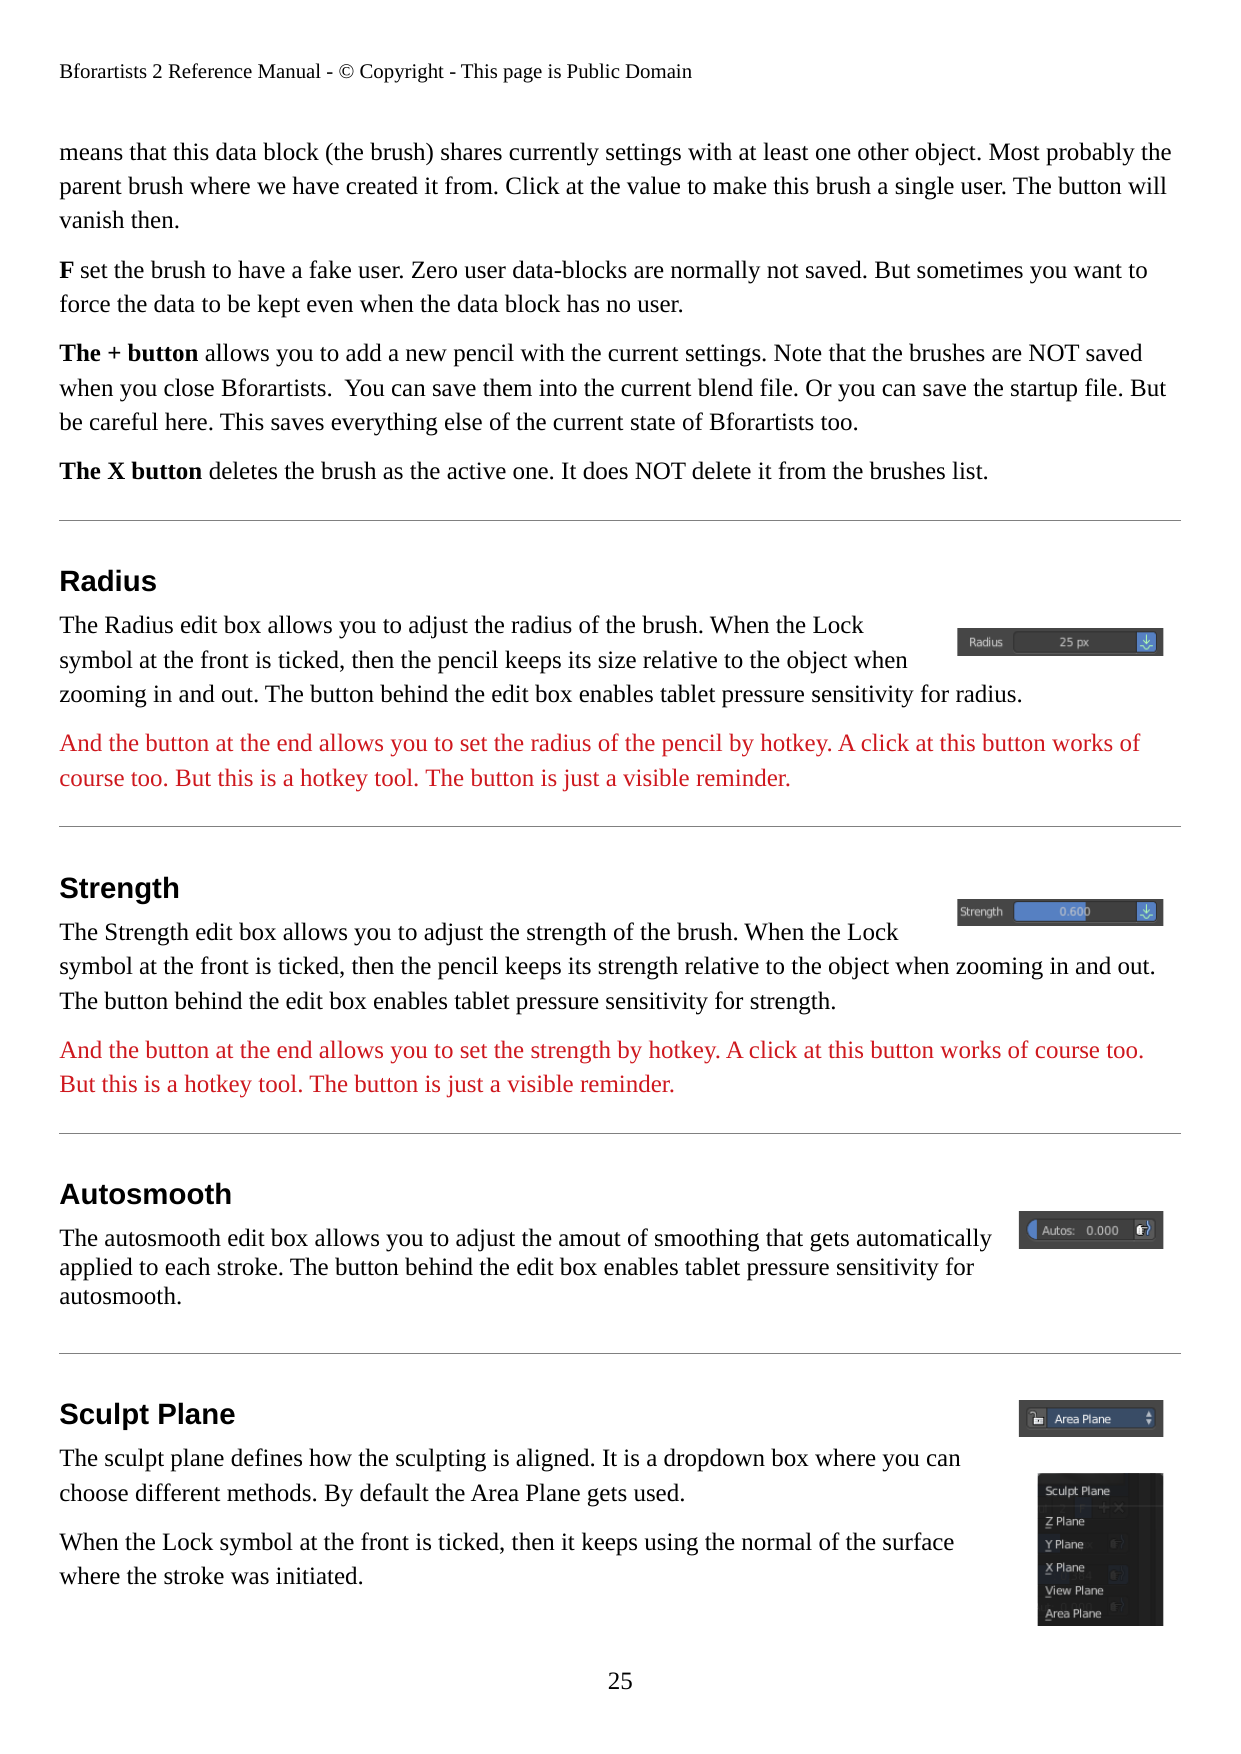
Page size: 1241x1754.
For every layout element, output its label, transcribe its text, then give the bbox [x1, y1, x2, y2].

text The Radius edit box allows you to adjust the radius of the brush. When the Lock symbol at the front is ticked, then the pencil keeps its size relative to the object when zooming in and out. The button behind the edit box enables tablet pressure sensitivity for radius. [59, 610, 1181, 708]
text means that this data block (the brush) shares currently settings with at least one other object. Most probably the parent brush where we have created it from. Click at the value to make this brush a single user. The button will vanish then. [59, 137, 1181, 234]
picture [1018, 1400, 1164, 1437]
picture [957, 628, 1164, 656]
subtitle Strength [59, 871, 1181, 904]
text The + button allows you to add a new pencil with the current settings. Note that the brushes are NOT saved when you close Bforartists. You can save them into the current blend file. Or you can save the startup file. But be careful here. This saves everything else of the current state of Bforartists too. [59, 338, 1181, 436]
subtitle Autosmooth [59, 1177, 1181, 1211]
text When the Lock symbol at the front is ticked, then it keeps using the normal of the surface where the stroke was initiated. [59, 1527, 1037, 1590]
text The autosmooth edit box allows you to adjust the amout of smoothing that gets automatically applied to each stroke. The button behind the edit box enables tablet pressure sensitivity for autosmooth. [59, 1223, 1181, 1310]
text The X button deletes the brush as the active one. It does NOT delete it from the brushes list. [59, 456, 1181, 485]
subtitle Radius [59, 564, 1181, 598]
picture [1037, 1473, 1164, 1626]
picture [1018, 1211, 1164, 1249]
text F set the brush to have a fake user. Zero user data-blocks are normally not saved. But sometimes you want to force the data to be kept even when the data block has no user. [59, 255, 1181, 318]
text The sculpt plane defines how the sculpting is aligned. It is a dropdown box where you can choose different methods. By default the Area Plane gets used. [59, 1443, 1181, 1507]
subtitle Sculpt Plane [59, 1397, 1181, 1431]
picture [957, 899, 1164, 926]
text The Strength edit box allows you to adjust the strength of the brush. When the Lock symbol at the front is ticked, then the pencil keeps its strength relative to the object when zooming in and out. The button behind the edit box enables tablet pressure sensitivity for strength. [59, 917, 1181, 1014]
text And the button at the end allows you to set the radius of the pencil by hotkey. A click at this button works of course too. But this is a hotkey tool. The button is just a visible reminder. [59, 728, 1181, 792]
text And the button at the end allows you to set the strength by hotkey. A click at this button works of course too. But this is a hotkey tool. The button is just a visible reminder. [59, 1035, 1181, 1098]
